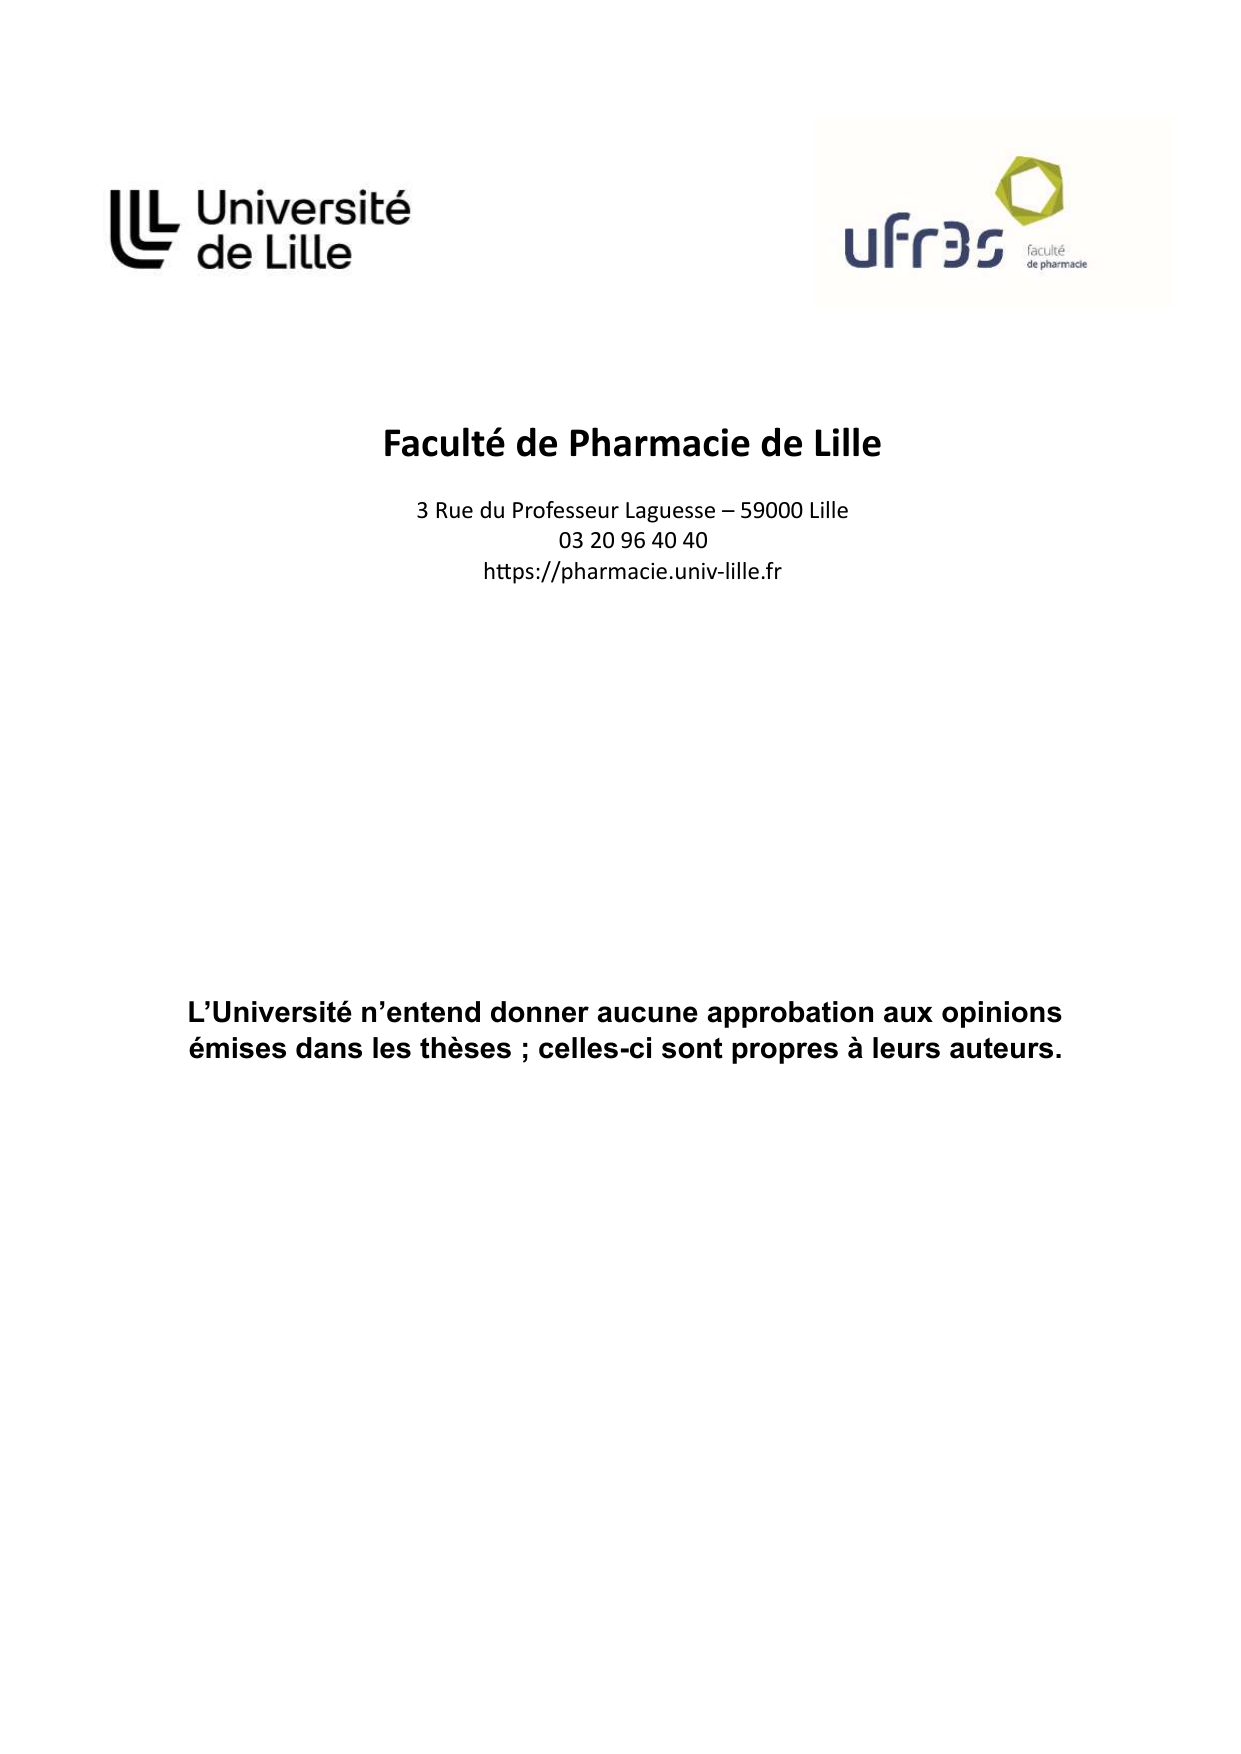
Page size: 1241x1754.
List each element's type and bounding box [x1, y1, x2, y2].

picture [813, 116, 1173, 308]
picture [68, 147, 453, 311]
